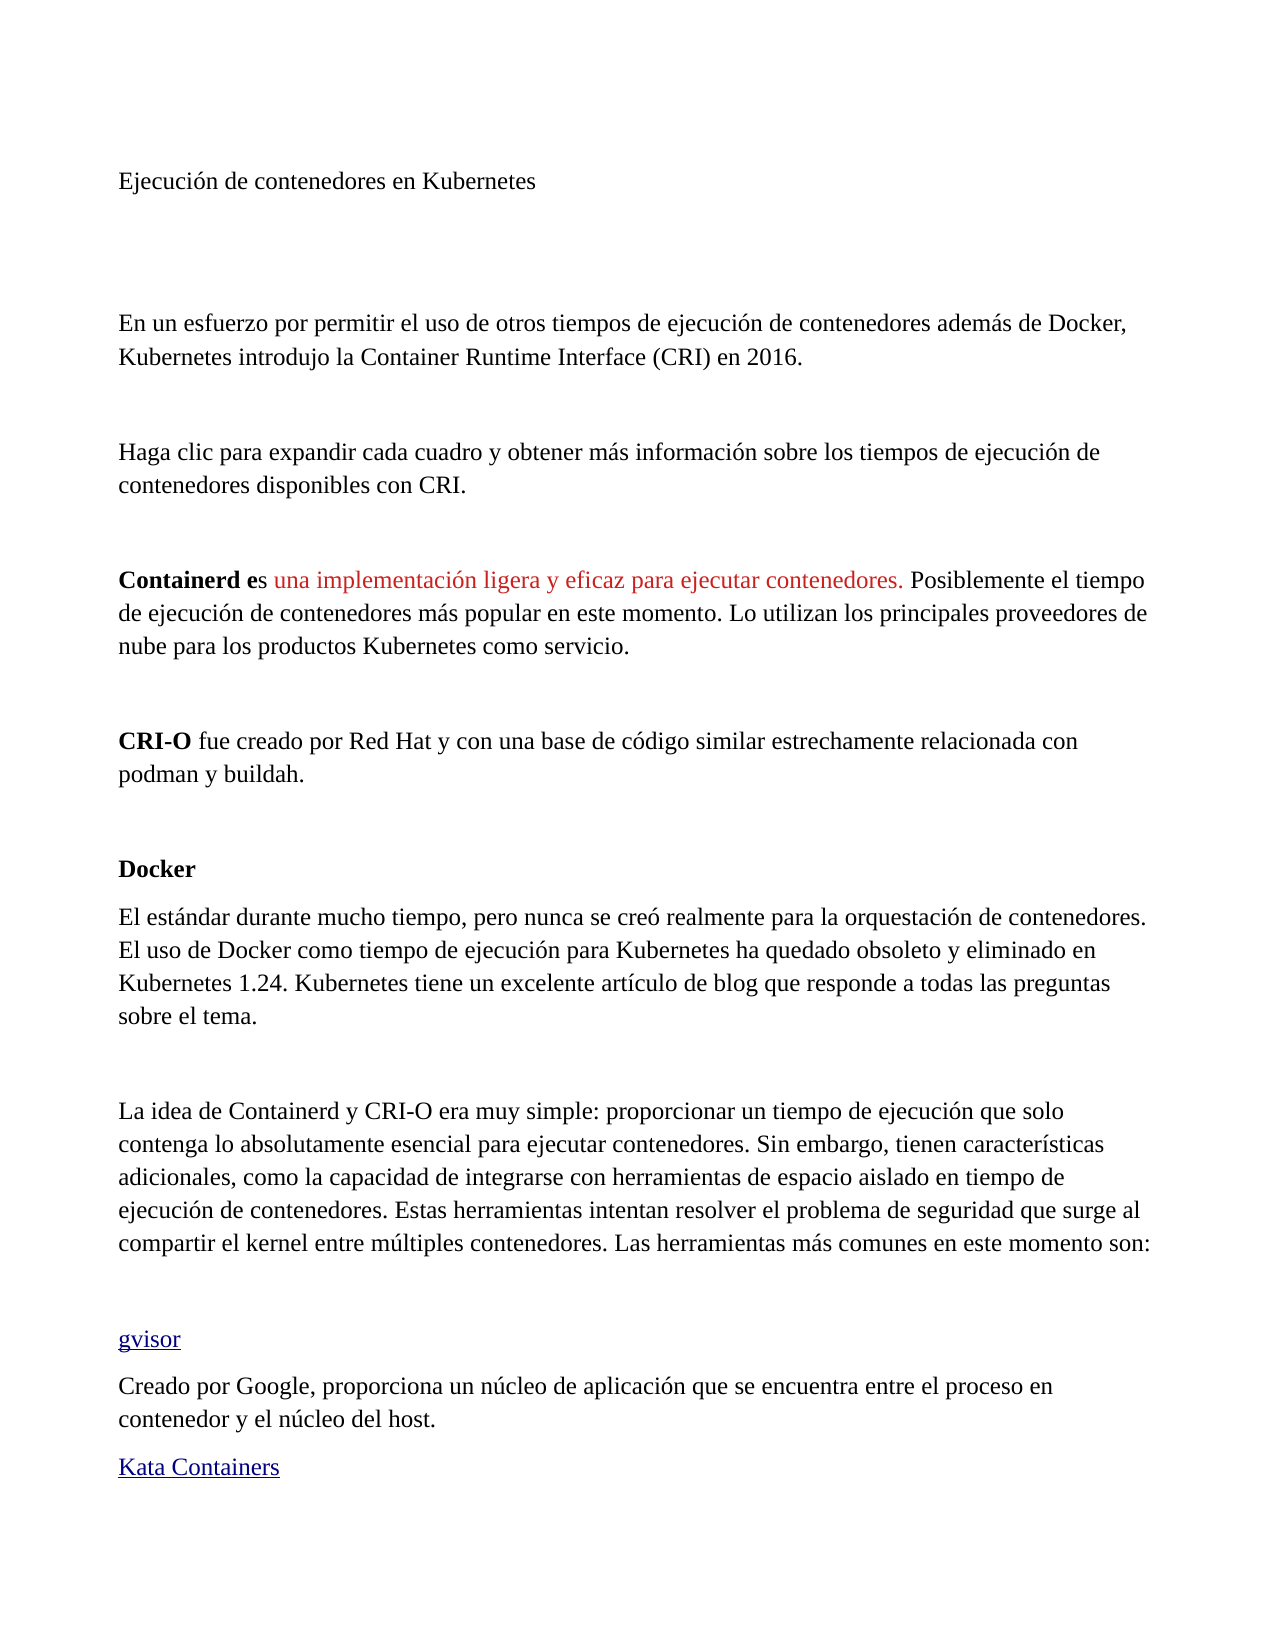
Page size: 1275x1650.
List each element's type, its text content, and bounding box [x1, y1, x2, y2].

text CRI-O fue creado por Red Hat y con una base de código similar estrechamente relacionada con podman y buildah. [118, 726, 1157, 788]
text Containerd es una implementación ligera y eficaz para ejecutar contenedores. Posiblemente el tiempo de ejecución de contenedores más popular en este momento. Lo utilizan los principales proveedores de nube para los productos Kubernetes como servicio. [118, 565, 1157, 660]
text gvisor [118, 1324, 1157, 1352]
text Ejecución de contenedores en Kubernetes [118, 166, 1157, 194]
text Haga clic para expandir cada cuadro y obtener más información sobre los tiempos de ejecución de contenedores disponibles con CRI. [118, 437, 1157, 498]
text El estándar durante mucho tiempo, pero nunca se creó realmente para la orquestación de contenedores. El uso de Docker como tiempo de ejecución para Kubernetes ha quedado obsoleto y eliminado en Kubernetes 1.24. Kubernetes tiene un excelente artículo de blog que responde a todas las preguntas sobre el tema. [118, 902, 1157, 1030]
text Docker [118, 854, 1157, 883]
text Creado por Google, proporciona un núcleo de aplicación que se encuentra entre el proceso en contenedor y el núcleo del host. [118, 1371, 1157, 1433]
text En un esfuerzo por permitir el uso de otros tiempos de ejecución de contenedores además de Docker, Kubernetes introdujo la Container Runtime Interface (CRI) en 2016. [118, 308, 1157, 370]
text Kata Containers [118, 1452, 1157, 1481]
text La idea de Containerd y CRI-O era muy simple: proporcionar un tiempo de ejecución que solo contenga lo absolutamente esencial para ejecutar contenedores. Sin embargo, tienen características adicionales, como la capacidad de integrarse con herramientas de espacio aislado en tiempo de ejecución de contenedores. Estas herramientas intentan resolver el problema de seguridad que surge al compartir el kernel entre múltiples contenedores. Las herramientas más comunes en este momento son: [118, 1096, 1157, 1257]
